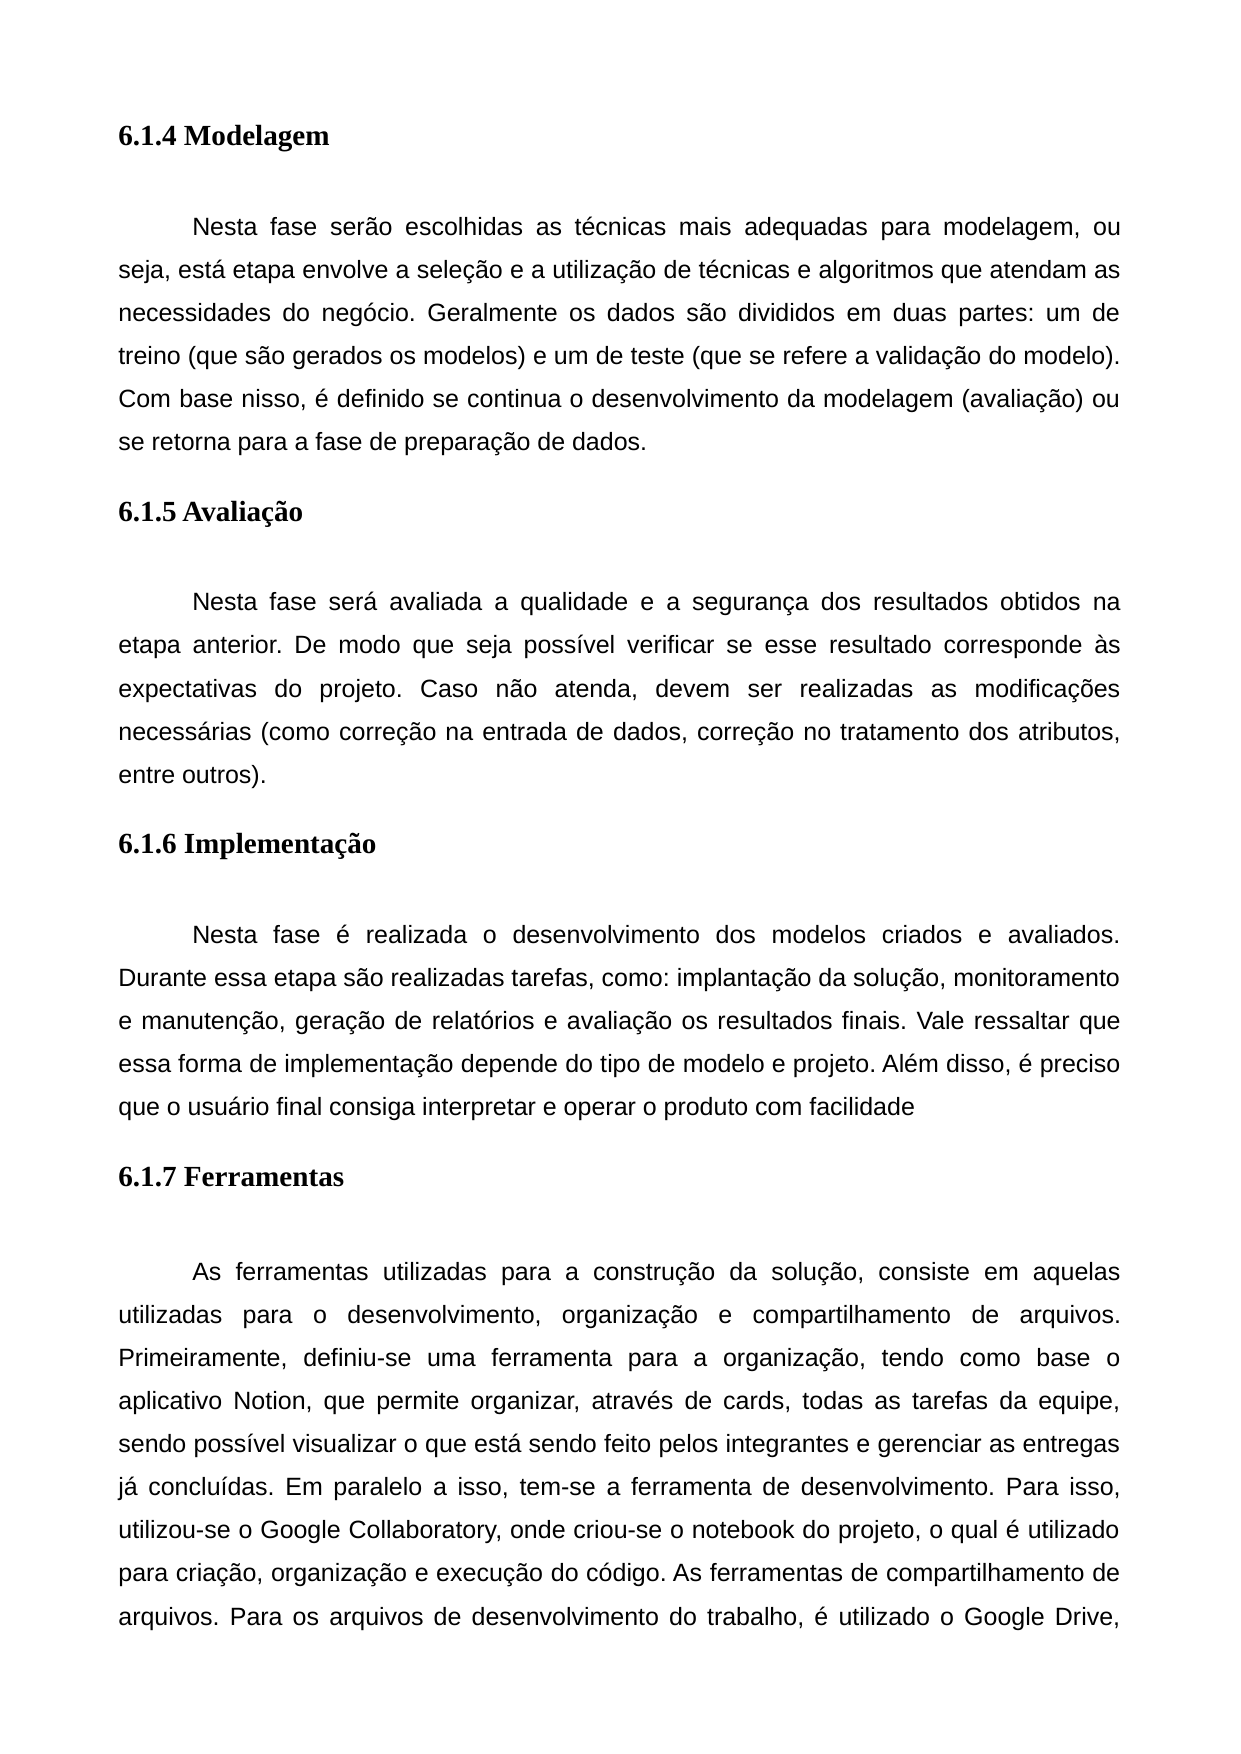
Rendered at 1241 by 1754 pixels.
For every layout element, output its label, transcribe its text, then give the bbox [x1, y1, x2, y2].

text As ferramentas utilizadas para a construção da solução, consiste em aquelas utilizadas para o desenvolvimento, organização e compartilhamento de arquivos. Primeiramente, definiu-se uma ferramenta para a organização, tendo como base o aplicativo Notion, que permite organizar, através de cards, todas as tarefas da equipe, sendo possível visualizar o que está sendo feito pelos integrantes e gerenciar as entregas já concluídas. Em paralelo a isso, tem-se a ferramenta de desenvolvimento. Para isso, utilizou-se o Google Collaboratory, onde criou-se o notebook do projeto, o qual é utilizado para criação, organização e execução do código. As ferramentas de compartilhamento de arquivos. Para os arquivos de desenvolvimento do trabalho, é utilizado o Google Drive, [118, 1257, 1122, 1630]
subtitle 6.1.7 Ferramentas [118, 1159, 1122, 1192]
text Nesta fase é realizada o desenvolvimento dos modelos criados e avaliados. Durante essa etapa são realizadas tarefas, como: implantação da solução, monitoramento e manutenção, geração de relatórios e avaliação os resultados finais. Vale ressaltar que essa forma de implementação depende do tipo de modelo e projeto. Além disso, é preciso que o usuário final consiga interpretar e operar o produto com facilidade [118, 920, 1122, 1121]
text Nesta fase serão escolhidas as técnicas mais adequadas para modelagem, ou seja, está etapa envolve a seleção e a utilização de técnicas e algoritmos que atendam as necessidades do negócio. Geralmente os dados são divididos em duas partes: um de treino (que são gerados os modelos) e um de teste (que se refere a validação do modelo). Com base nisso, é definido se continua o desenvolvimento da modelagem (avaliação) ou se retorna para a fase de preparação de dados. [118, 212, 1122, 456]
subtitle 6.1.6 Implementação [118, 826, 1122, 860]
subtitle 6.1.5 Avaliação [118, 494, 1122, 527]
subtitle 6.1.4 Modelagem [118, 118, 1122, 152]
text Nesta fase será avaliada a qualidade e a segurança dos resultados obtidos na etapa anterior. De modo que seja possível verificar se esse resultado corresponde às expectativas do projeto. Caso não atenda, devem ser realizadas as modificações necessárias (como correção na entrada de dados, correção no tratamento dos atributos, entre outros). [118, 587, 1122, 789]
